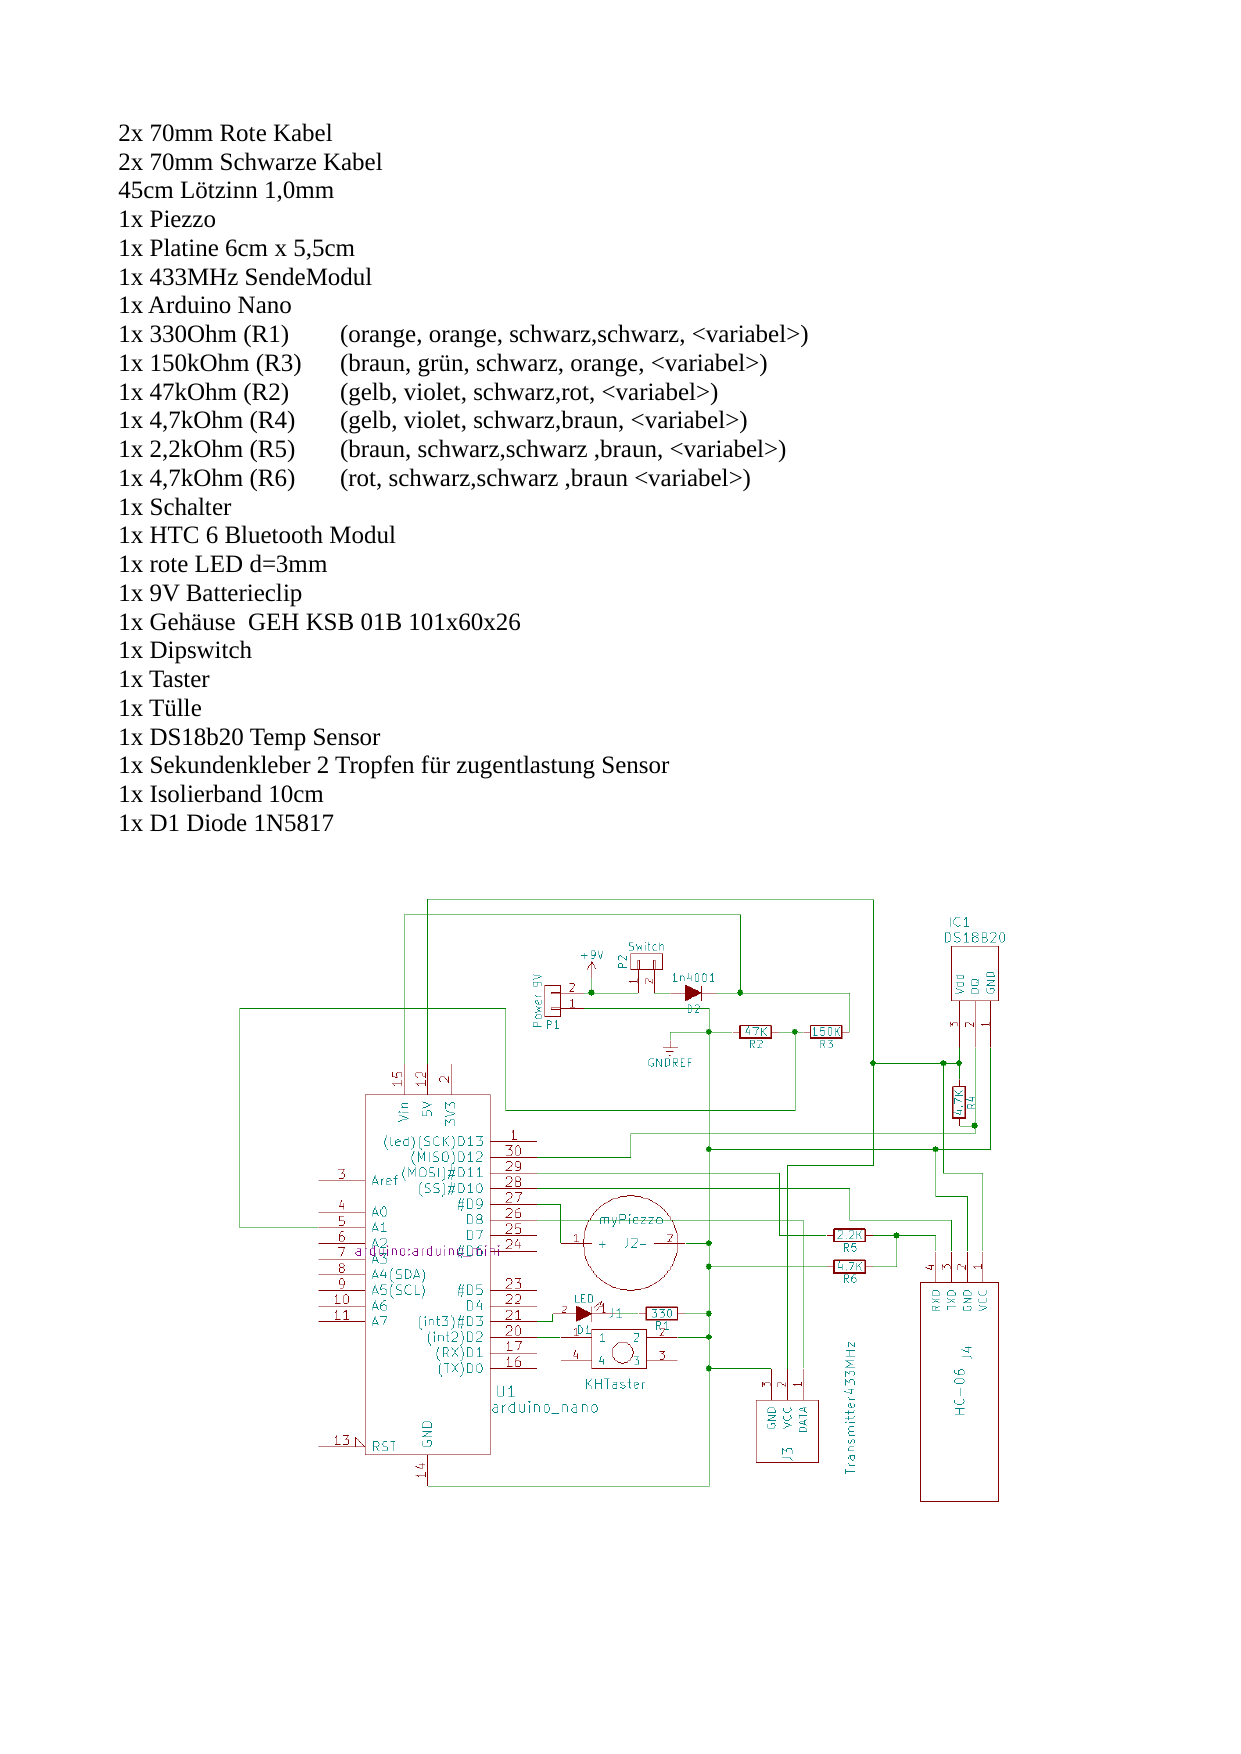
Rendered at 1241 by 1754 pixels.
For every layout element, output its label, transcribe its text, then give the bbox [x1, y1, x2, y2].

text 1x DS18b20 Temp Sensor [118, 722, 1122, 751]
text 1x 9V Batterieclip [118, 578, 1122, 607]
text 2x 70mm Schwarze Kabel [118, 147, 1122, 176]
text 1x 47kOhm (R2) (gelb, violet, schwarz,rot, <variabel>) [118, 377, 1122, 406]
text 1x 433MHz SendeModul [118, 262, 1122, 291]
text 1x Piezzo [118, 204, 1122, 233]
text 1x HTC 6 Bluetooth Modul [118, 521, 1122, 549]
text 1x 330Ohm (R1) (orange, orange, schwarz,schwarz, <variabel>) [118, 319, 1122, 348]
text 45cm Lötzinn 1,0mm [118, 176, 1122, 204]
text 1x D1 Diode 1N5817 [118, 808, 1122, 837]
picture [175, 878, 1065, 1537]
text 1x Isolierband 10cm [118, 779, 1122, 808]
text 1x 4,7kOhm (R4) (gelb, violet, schwarz,braun, <variabel>) [118, 406, 1122, 434]
text 2x 70mm Rote Kabel [118, 118, 1122, 147]
text 1x rote LED d=3mm [118, 549, 1122, 578]
text 1x 4,7kOhm (R6) (rot, schwarz,schwarz ,braun <variabel>) [118, 463, 1122, 492]
text 1x 150kOhm (R3) (braun, grün, schwarz, orange, <variabel>) [118, 348, 1122, 377]
text 1x Dipswitch [118, 636, 1122, 664]
text 1x Schalter [118, 492, 1122, 521]
text 1x Arduino Nano [118, 291, 1122, 319]
text 1x Platine 6cm x 5,5cm [118, 233, 1122, 262]
text 1x Tülle [118, 693, 1122, 722]
text 1x 2,2kOhm (R5) (braun, schwarz,schwarz ,braun, <variabel>) [118, 434, 1122, 463]
text 1x Sekundenkleber 2 Tropfen für zugentlastung Sensor [118, 751, 1122, 779]
text 1x Taster [118, 664, 1122, 693]
text 1x Gehäuse GEH KSB 01B 101x60x26 [118, 607, 1122, 636]
